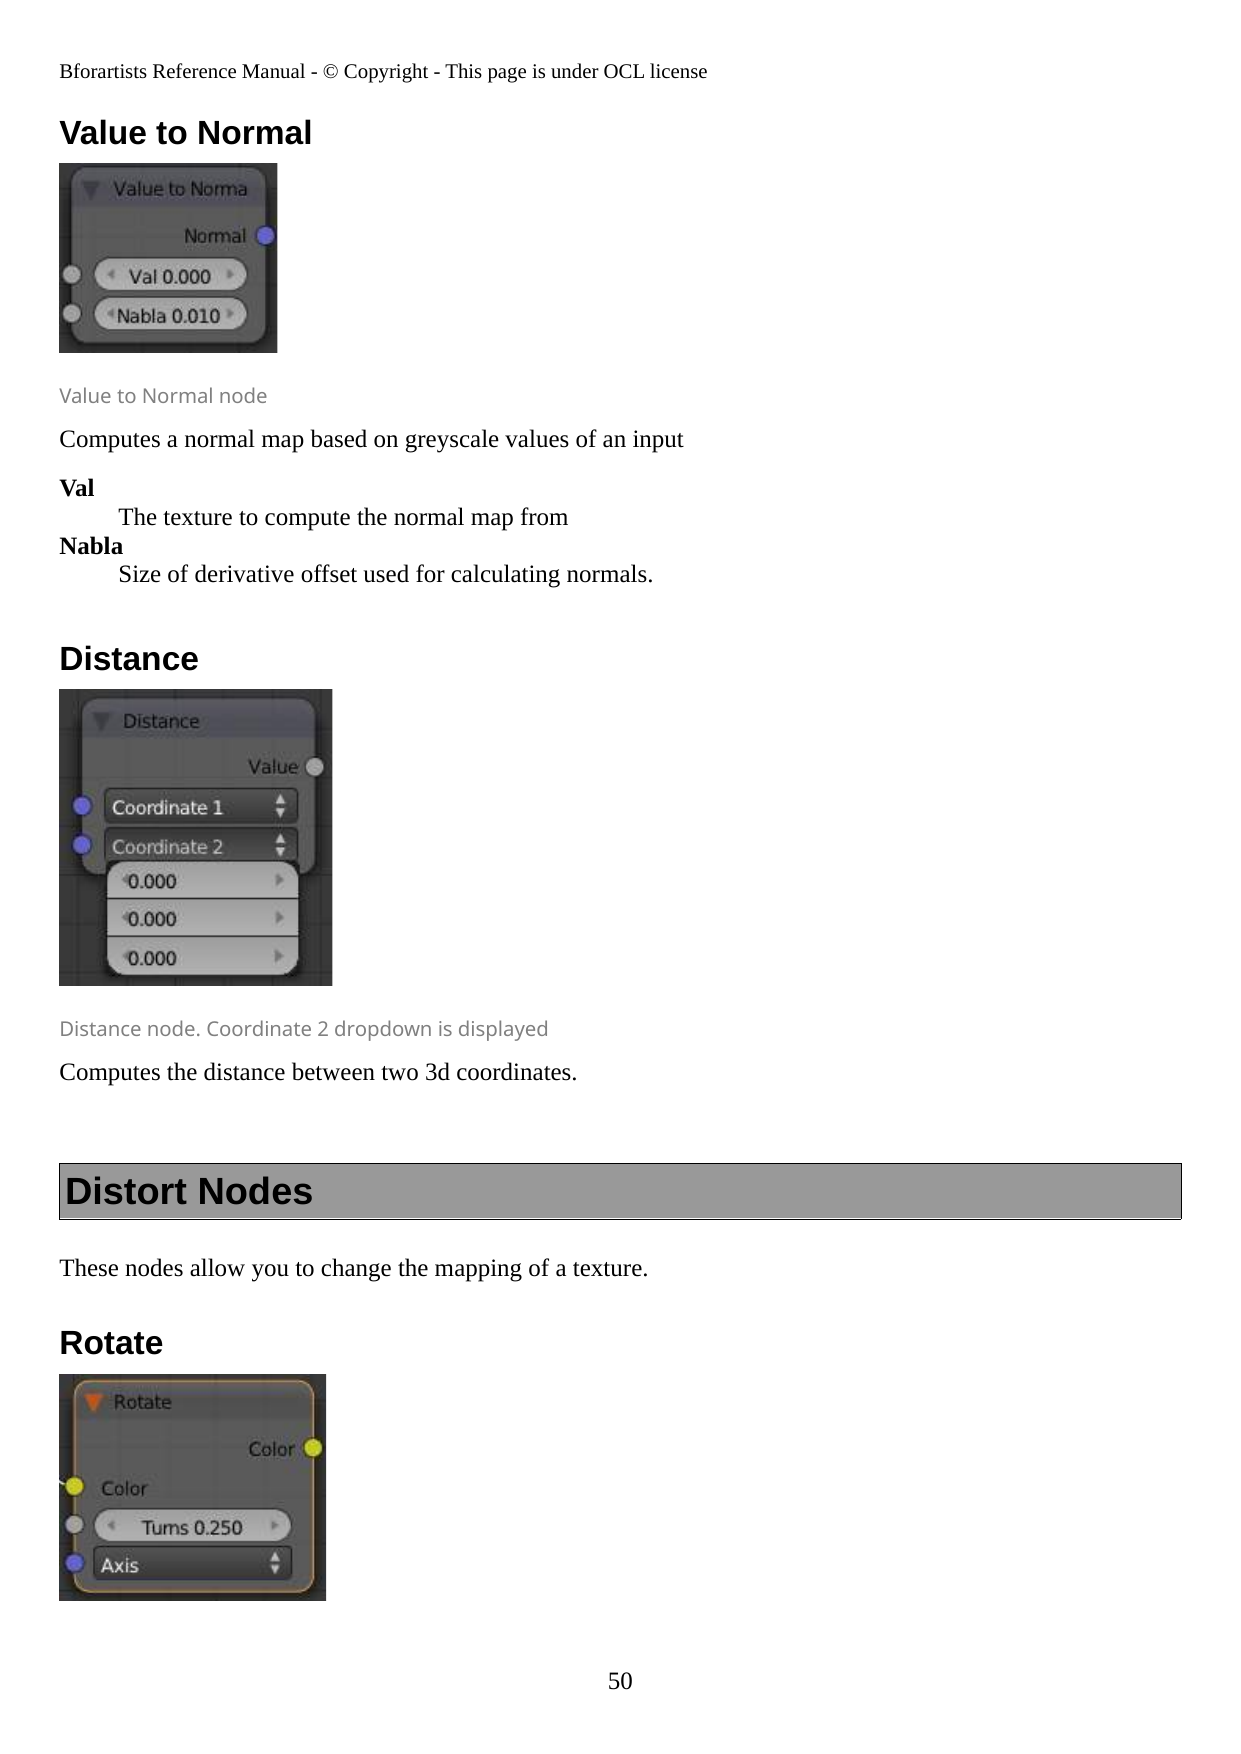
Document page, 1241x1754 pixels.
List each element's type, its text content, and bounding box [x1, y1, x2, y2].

text Value to Normal node [59, 378, 1181, 410]
picture [59, 163, 278, 353]
list Size of derivative offset used for calculating normals. [118, 559, 1181, 588]
subtitle Nabla [59, 531, 1181, 559]
text Computes the distance between two 3d coordinates. [59, 1057, 1181, 1085]
text These nodes allow you to change the mapping of a texture. [59, 1253, 1181, 1282]
subtitle Distance [59, 639, 1181, 677]
subtitle Rotate [59, 1323, 1181, 1362]
text Computes a normal map based on greyscale values of an input [59, 424, 1181, 453]
subtitle Value to Normal [59, 113, 1181, 151]
picture [59, 1374, 327, 1601]
text Distance node. Coordinate 2 dropdown is displayed [59, 1011, 1181, 1042]
table_header Distort Nodes [60, 1164, 1181, 1218]
subtitle Val [59, 473, 1181, 502]
picture [59, 689, 333, 986]
list The texture to compute the normal map from [118, 502, 1181, 531]
